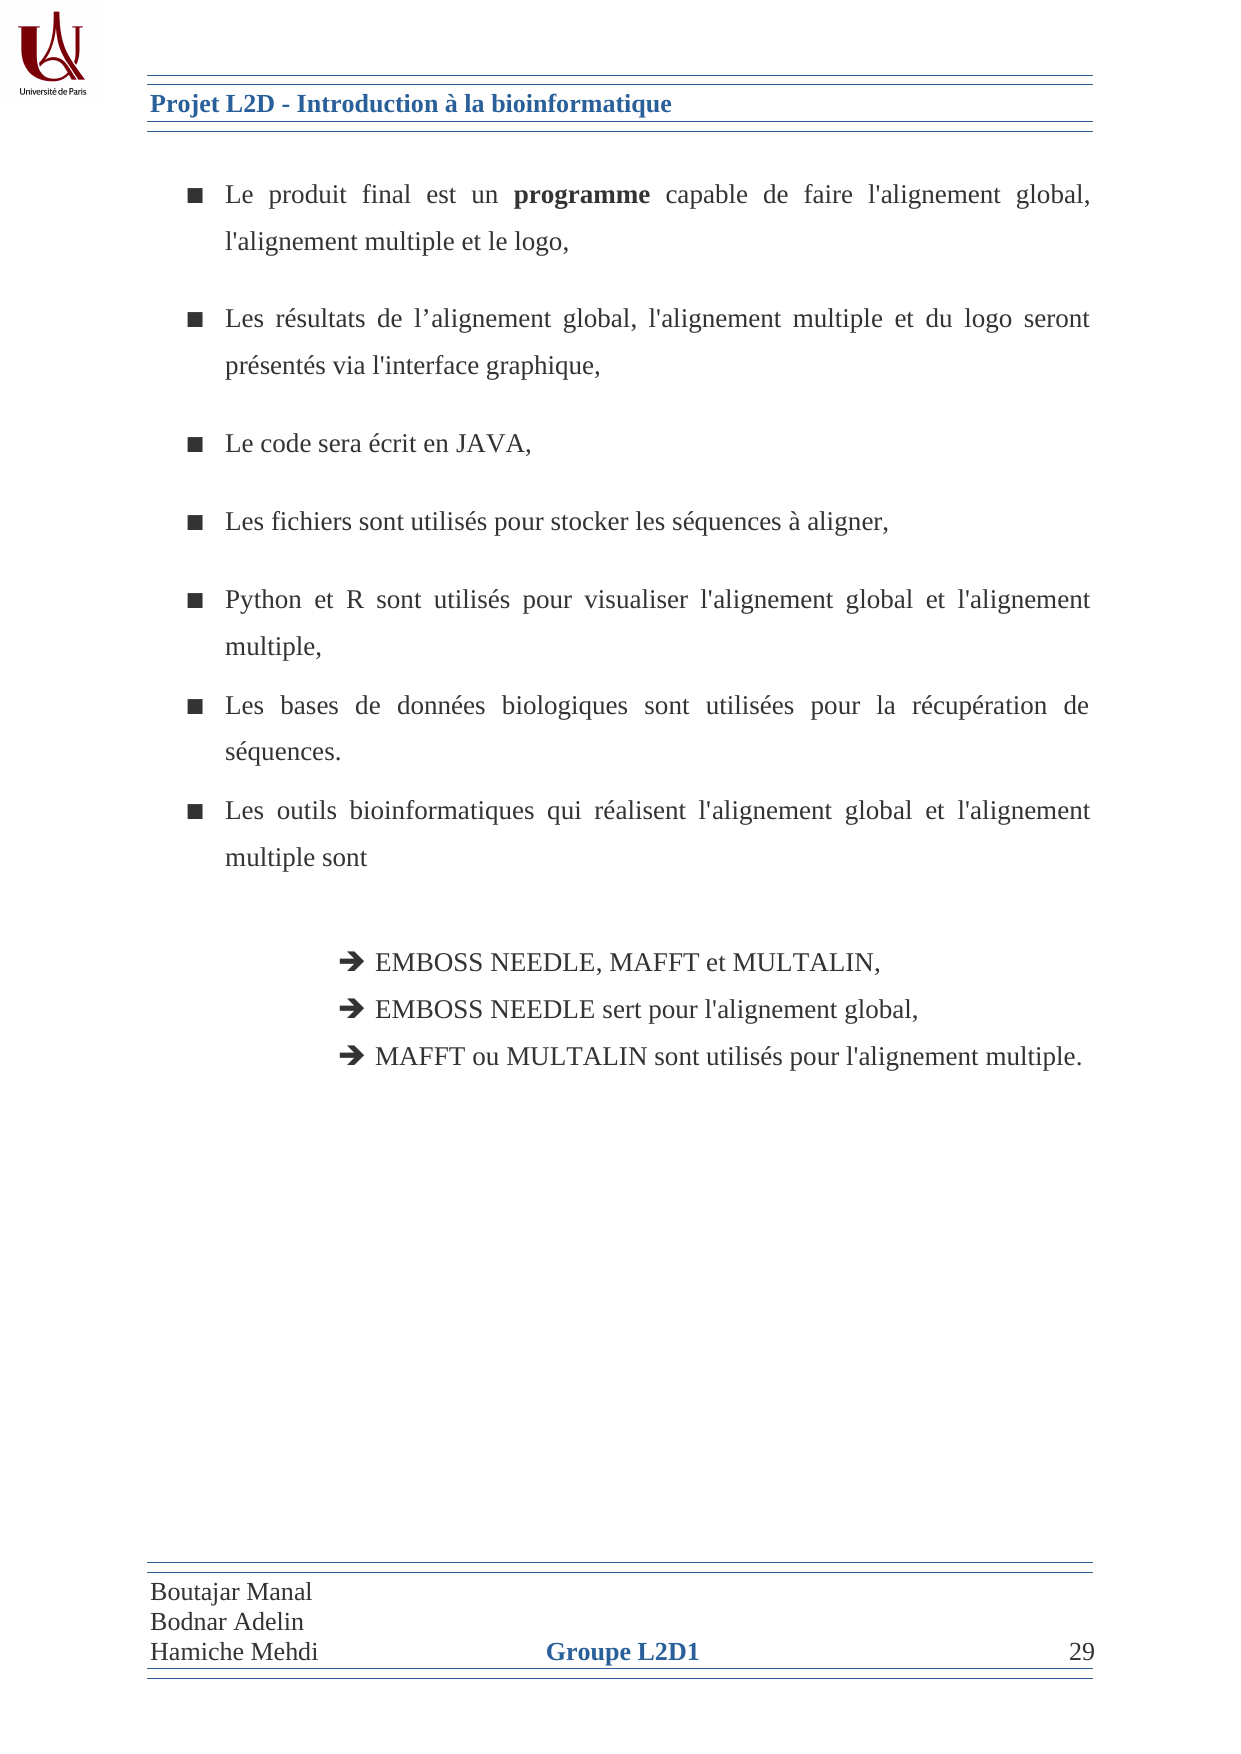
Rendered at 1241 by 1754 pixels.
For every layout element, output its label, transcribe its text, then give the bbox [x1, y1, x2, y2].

list Python et R sont utilisés pour visualiser l'alignement global et l'alignement multiple, [187, 583, 1090, 661]
list Le code sera écrit en JAVA, [187, 427, 1090, 458]
list Les fichiers sont utilisés pour stocker les séquences à aligner, [187, 505, 1090, 537]
list EMBOSS NEEDLE, MAFFT et MULTALIN, [337, 946, 1090, 977]
list Le produit final est un programme capable de faire l'alignement global, l'alignement multiple et le logo, [187, 178, 1090, 256]
picture [0, 0, 101, 107]
list Les outils bioinformatiques qui réalisent l'alignement global et l'alignement multiple sont [187, 794, 1090, 872]
list Les résultats de l’alignement global, l'alignement multiple et du logo seront présentés via l'interface graphique, [187, 302, 1090, 380]
list MAFFT ou MULTALIN sont utilisés pour l'alignement multiple. [337, 1040, 1090, 1071]
list Les bases de données biologiques sont utilisées pour la récupération de séquences. [187, 689, 1090, 767]
list EMBOSS NEEDLE sert pour l'alignement global, [337, 993, 1090, 1024]
